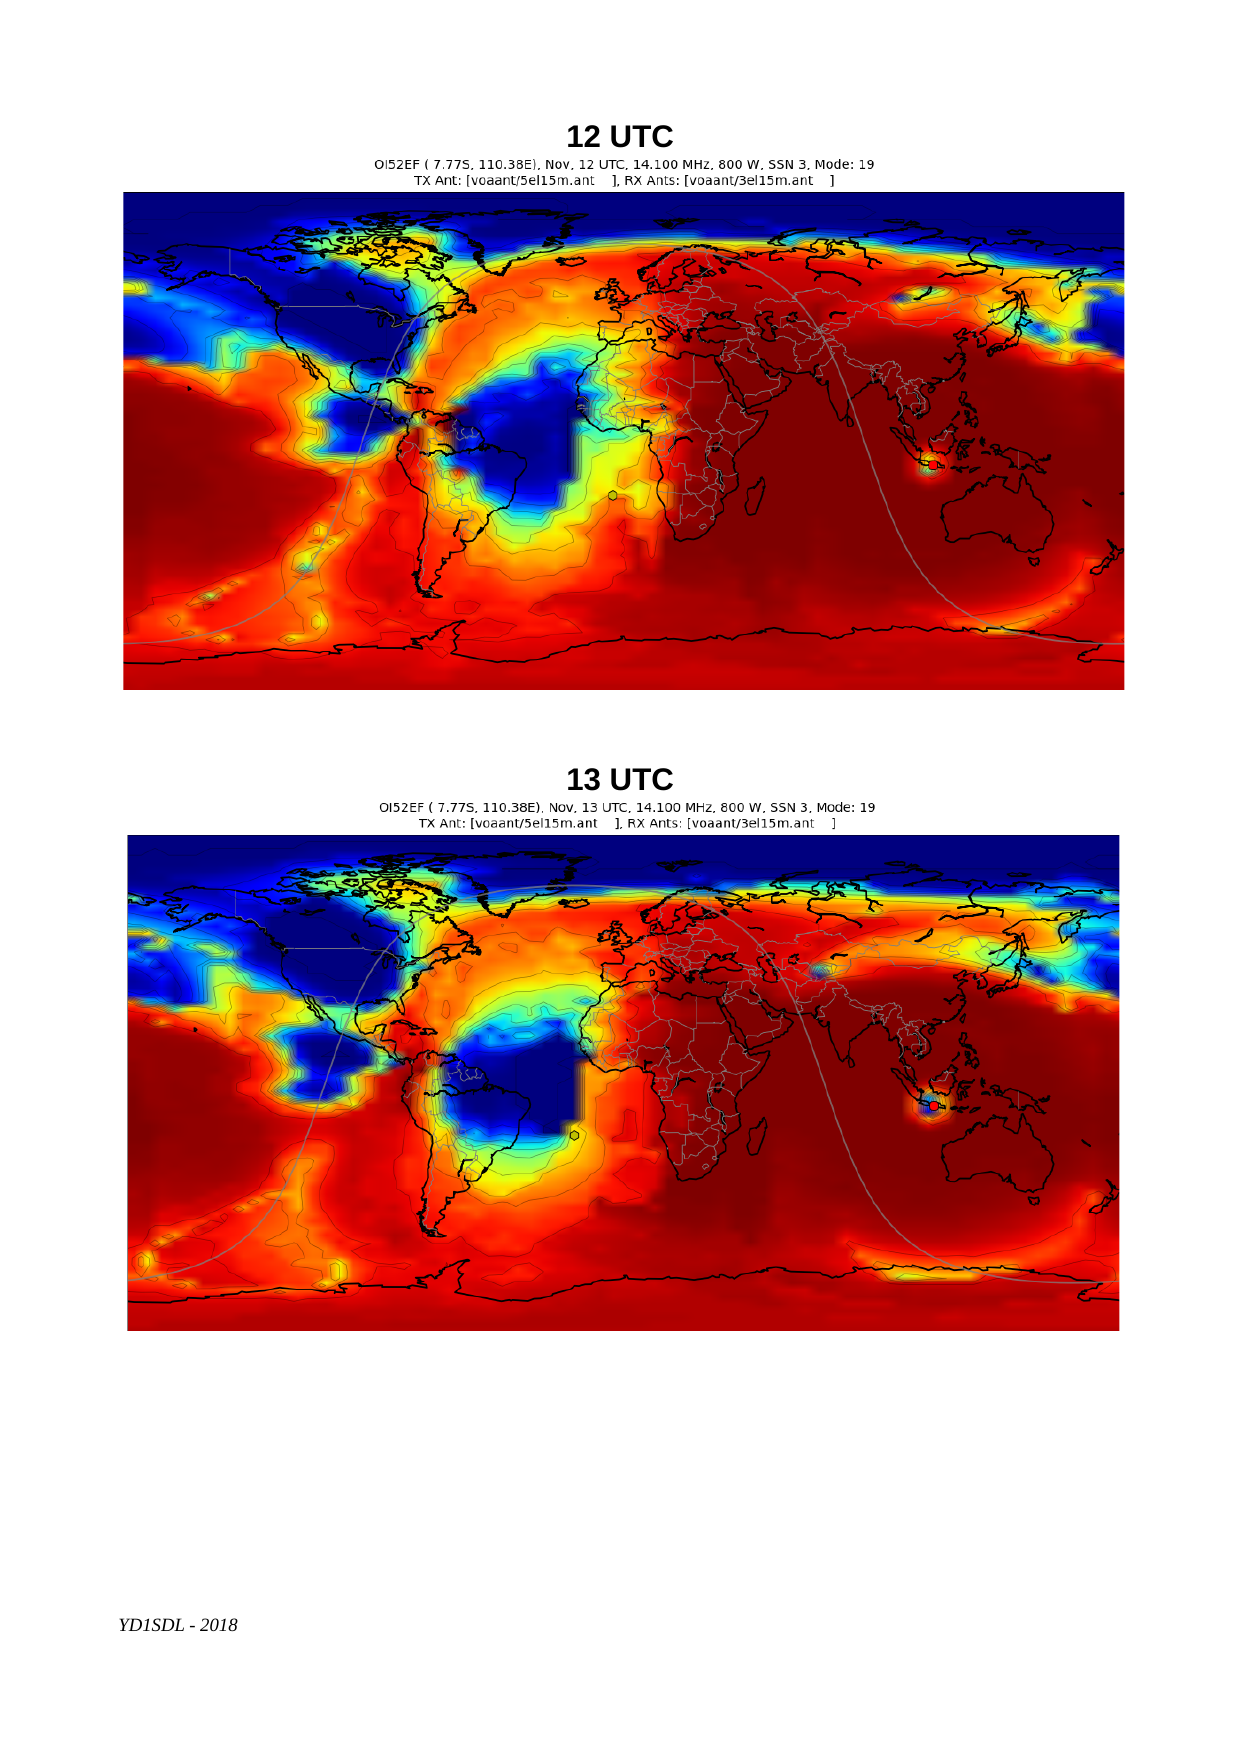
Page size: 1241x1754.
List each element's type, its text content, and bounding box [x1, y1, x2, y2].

picture [120, 797, 1120, 1331]
text 12 UTC [118, 118, 1122, 154]
text 13 UTC [118, 761, 1122, 797]
picture [123, 154, 1125, 690]
